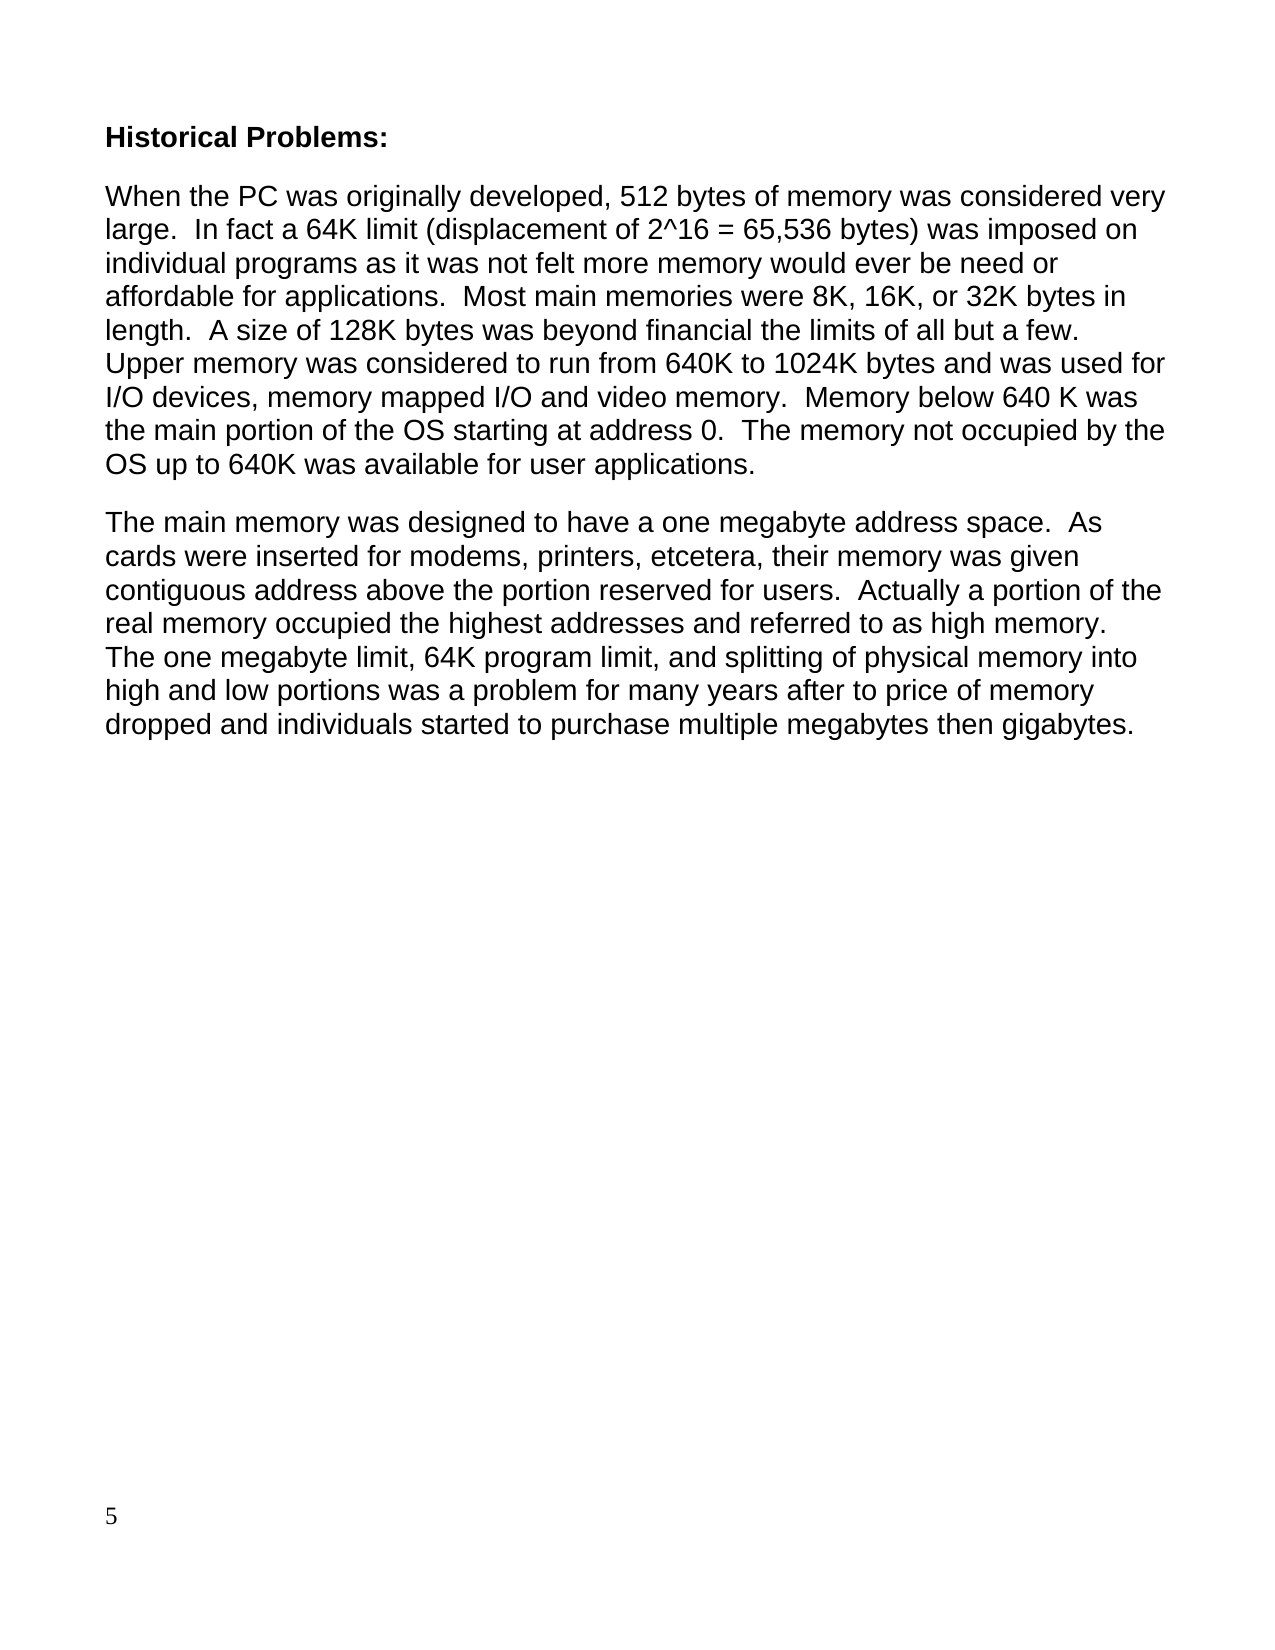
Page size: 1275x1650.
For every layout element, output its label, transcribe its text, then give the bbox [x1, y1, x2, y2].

subtitle When the PC was originally developed, 512 bytes of memory was considered very large. In fact a 64K limit (displacement of 2^16 = 65,536 bytes) was imposed on individual programs as it was not felt more memory would ever be need or affordable for applications. Most main memories were 8K, 16K, or 32K bytes in length. A size of 128K bytes was beyond financial the limits of all but a few. Upper memory was considered to run from 640K to 1024K bytes and was used for I/O devices, memory mapped I/O and video memory. Memory below 640 K was the main portion of the OS starting at address 0. The memory not occupied by the OS up to 640K was available for user applications. [105, 178, 1170, 480]
subtitle Historical Problems: [105, 120, 1170, 153]
subtitle The main memory was designed to have a one megabyte address space. As cards were inserted for modems, printers, etcetera, their memory was given contiguous address above the portion reserved for users. Actually a portion of the real memory occupied the highest addresses and referred to as high memory. The one megabyte limit, 64K program limit, and splitting of physical memory into high and low portions was a problem for many years after to price of memory dropped and individuals started to purchase multiple megabytes then gigabytes. [105, 505, 1170, 740]
